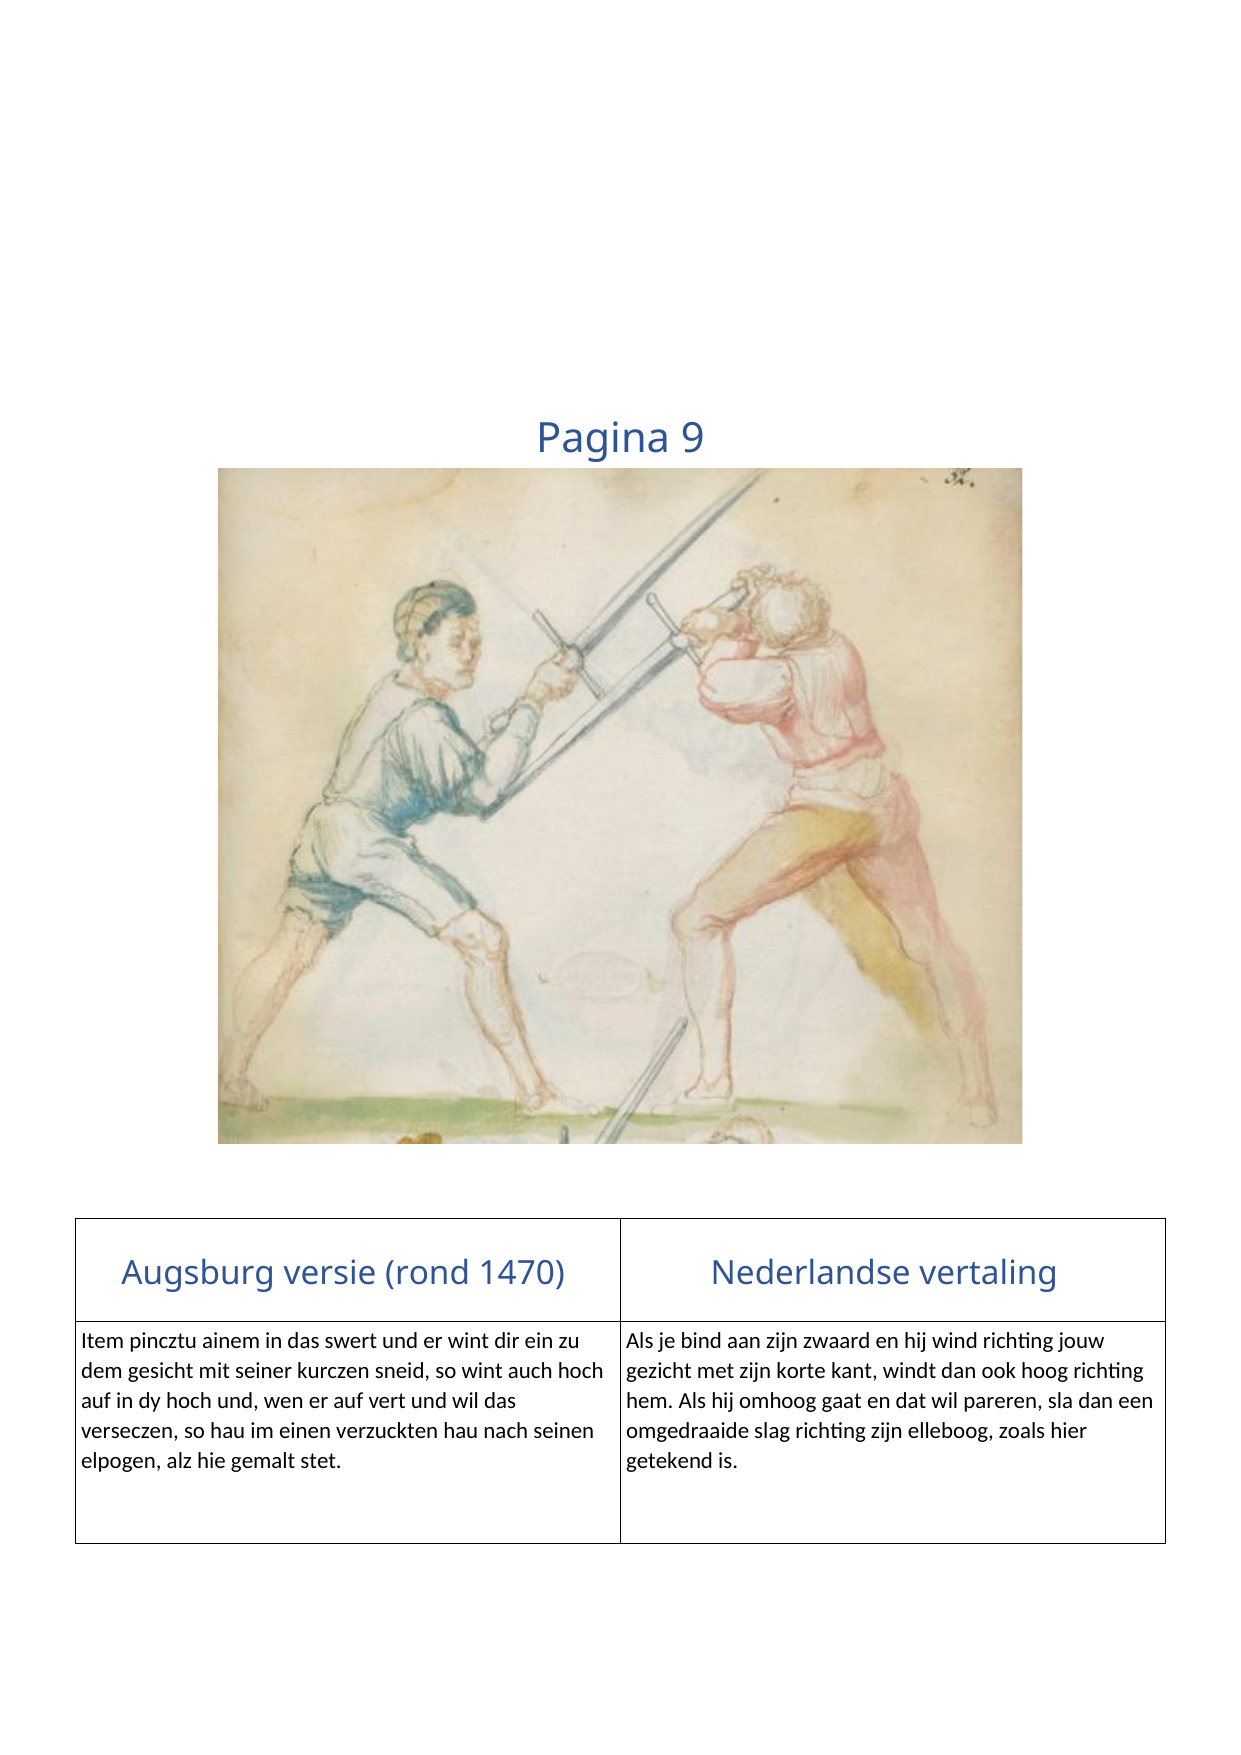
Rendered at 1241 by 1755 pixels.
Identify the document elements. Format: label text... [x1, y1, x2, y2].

table_header Nederlandse vertaling [621, 1219, 1165, 1321]
table_cell Als je bind aan zijn zwaard en hij wind richting jouw gezicht met zijn korte kant, windt dan ook hoog richting hem. Als hij omhoog gaat en dat wil pareren, sla dan een omgedraaide slag richting zijn elleboog, zoals hier getekend is. [621, 1322, 1165, 1543]
table_header Augsburg versie (rond 1470) [76, 1219, 620, 1321]
picture [217, 468, 1023, 1144]
subtitle Pagina 9 [75, 407, 1165, 464]
table_cell Item pincztu ainem in das swert und er wint dir ein zu dem gesicht mit seiner kurczen sneid, so wint auch hoch auf in dy hoch und, wen er auf vert und wil das verseczen, so hau im einen verzuckten hau nach seinen elpogen, alz hie gemalt stet. [76, 1322, 620, 1543]
